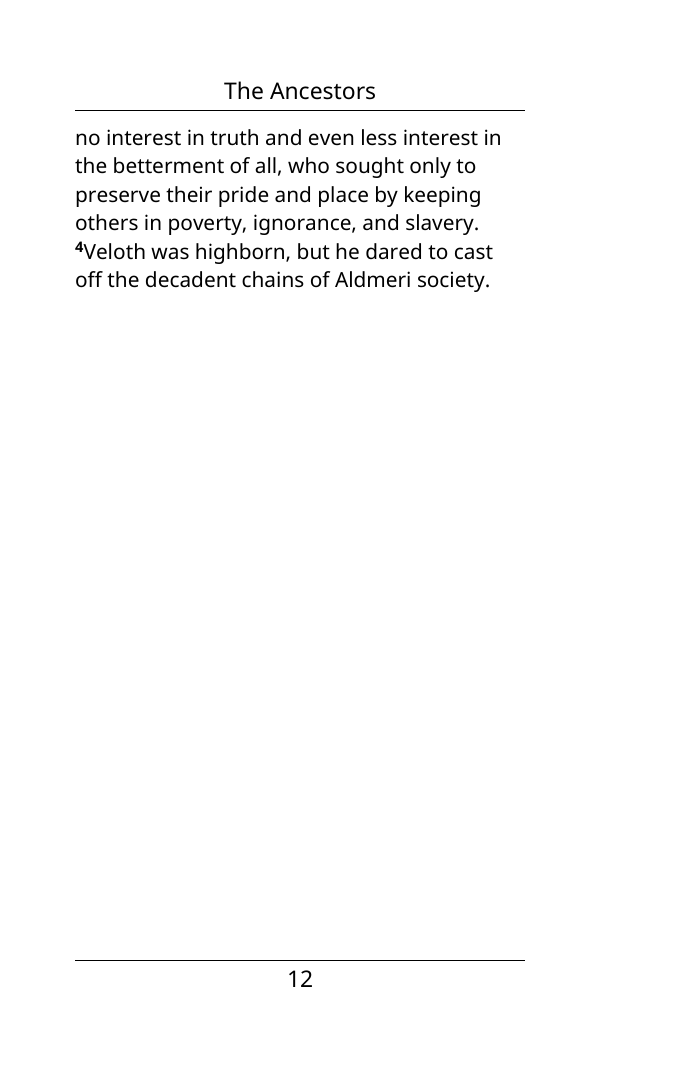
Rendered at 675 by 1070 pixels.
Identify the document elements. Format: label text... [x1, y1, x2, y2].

text no interest in truth and even less interest in the betterment of all, who sought only to preserve their pride and place by keeping others in poverty, ignorance, and slavery. 4Veloth was highborn, but he dared to cast off the decadent chains of Aldmeri society. [75, 123, 525, 294]
